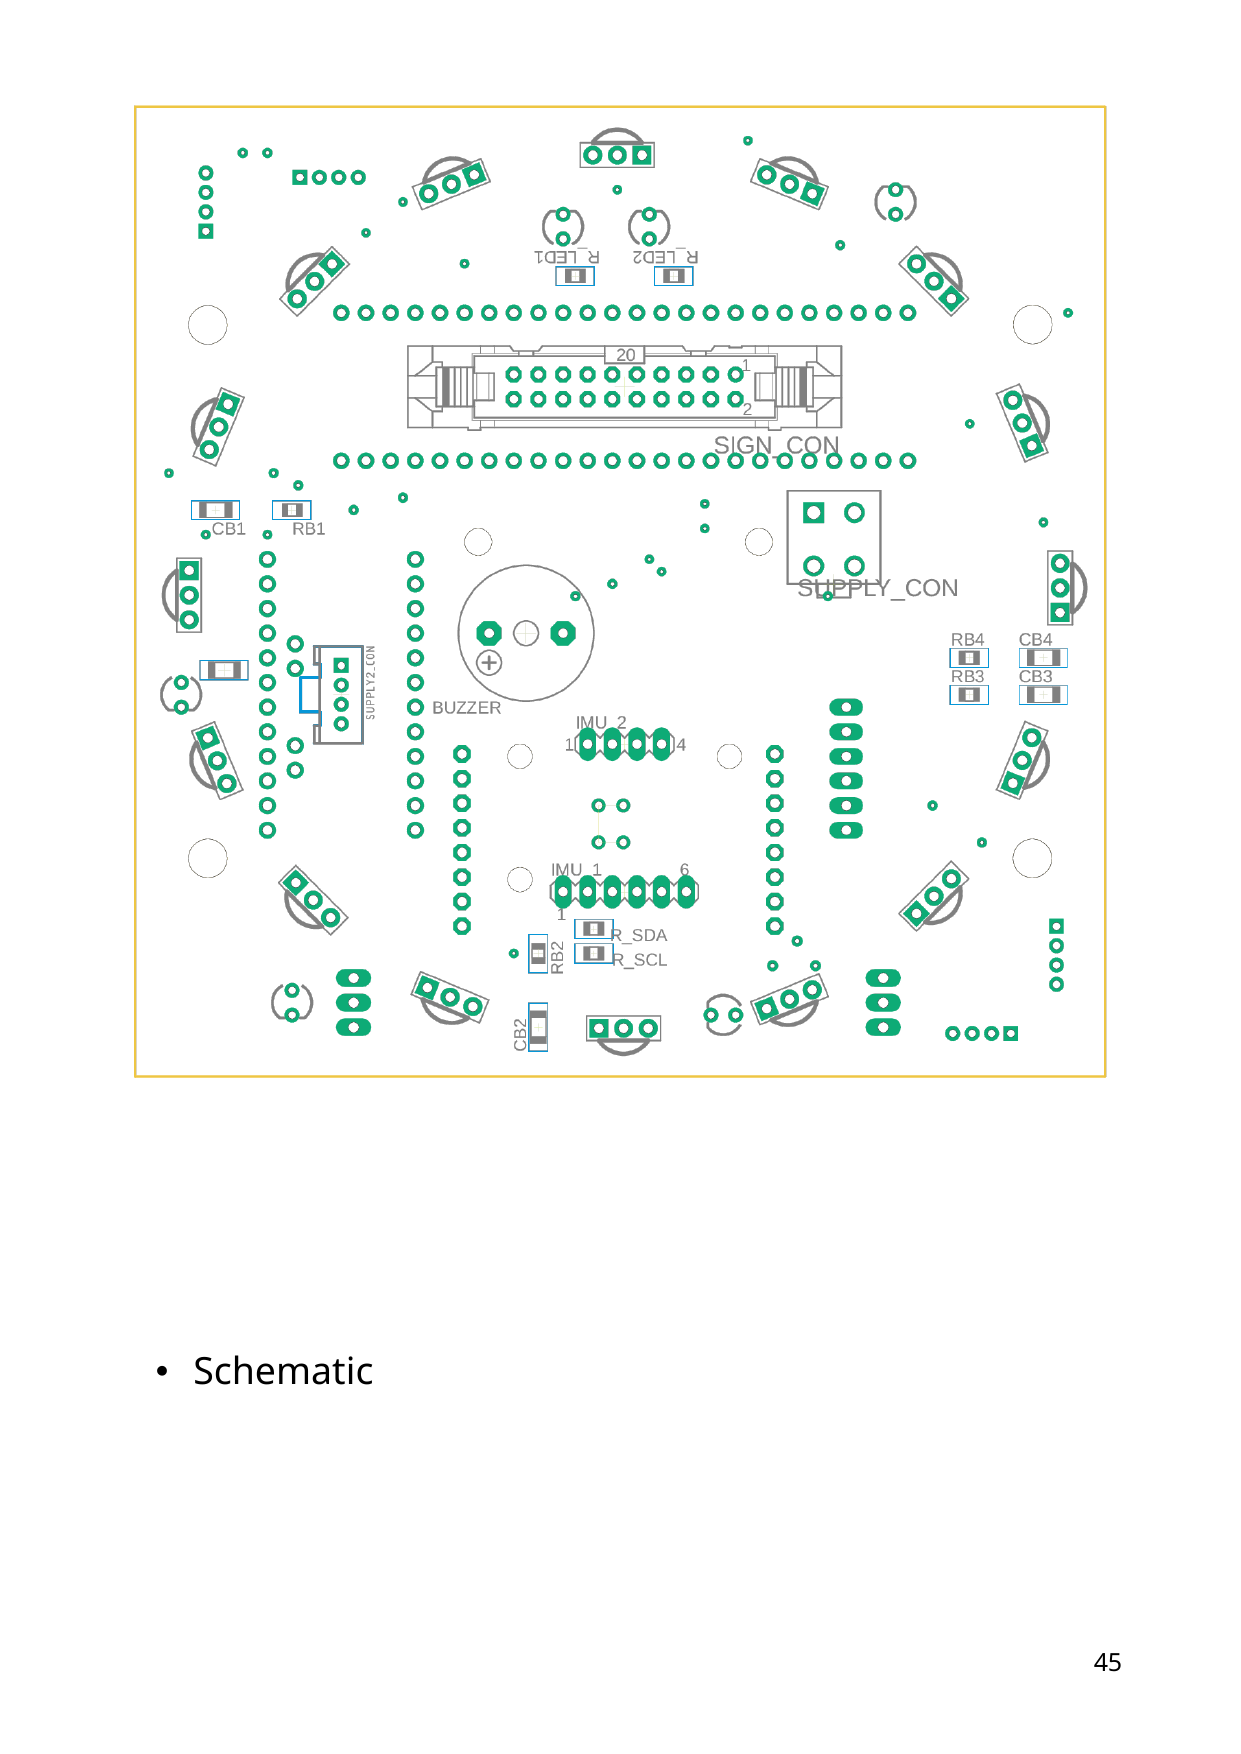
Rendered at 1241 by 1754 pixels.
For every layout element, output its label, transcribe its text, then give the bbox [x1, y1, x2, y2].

picture [118, 90, 1123, 1095]
list Schematic [156, 1344, 1122, 1395]
